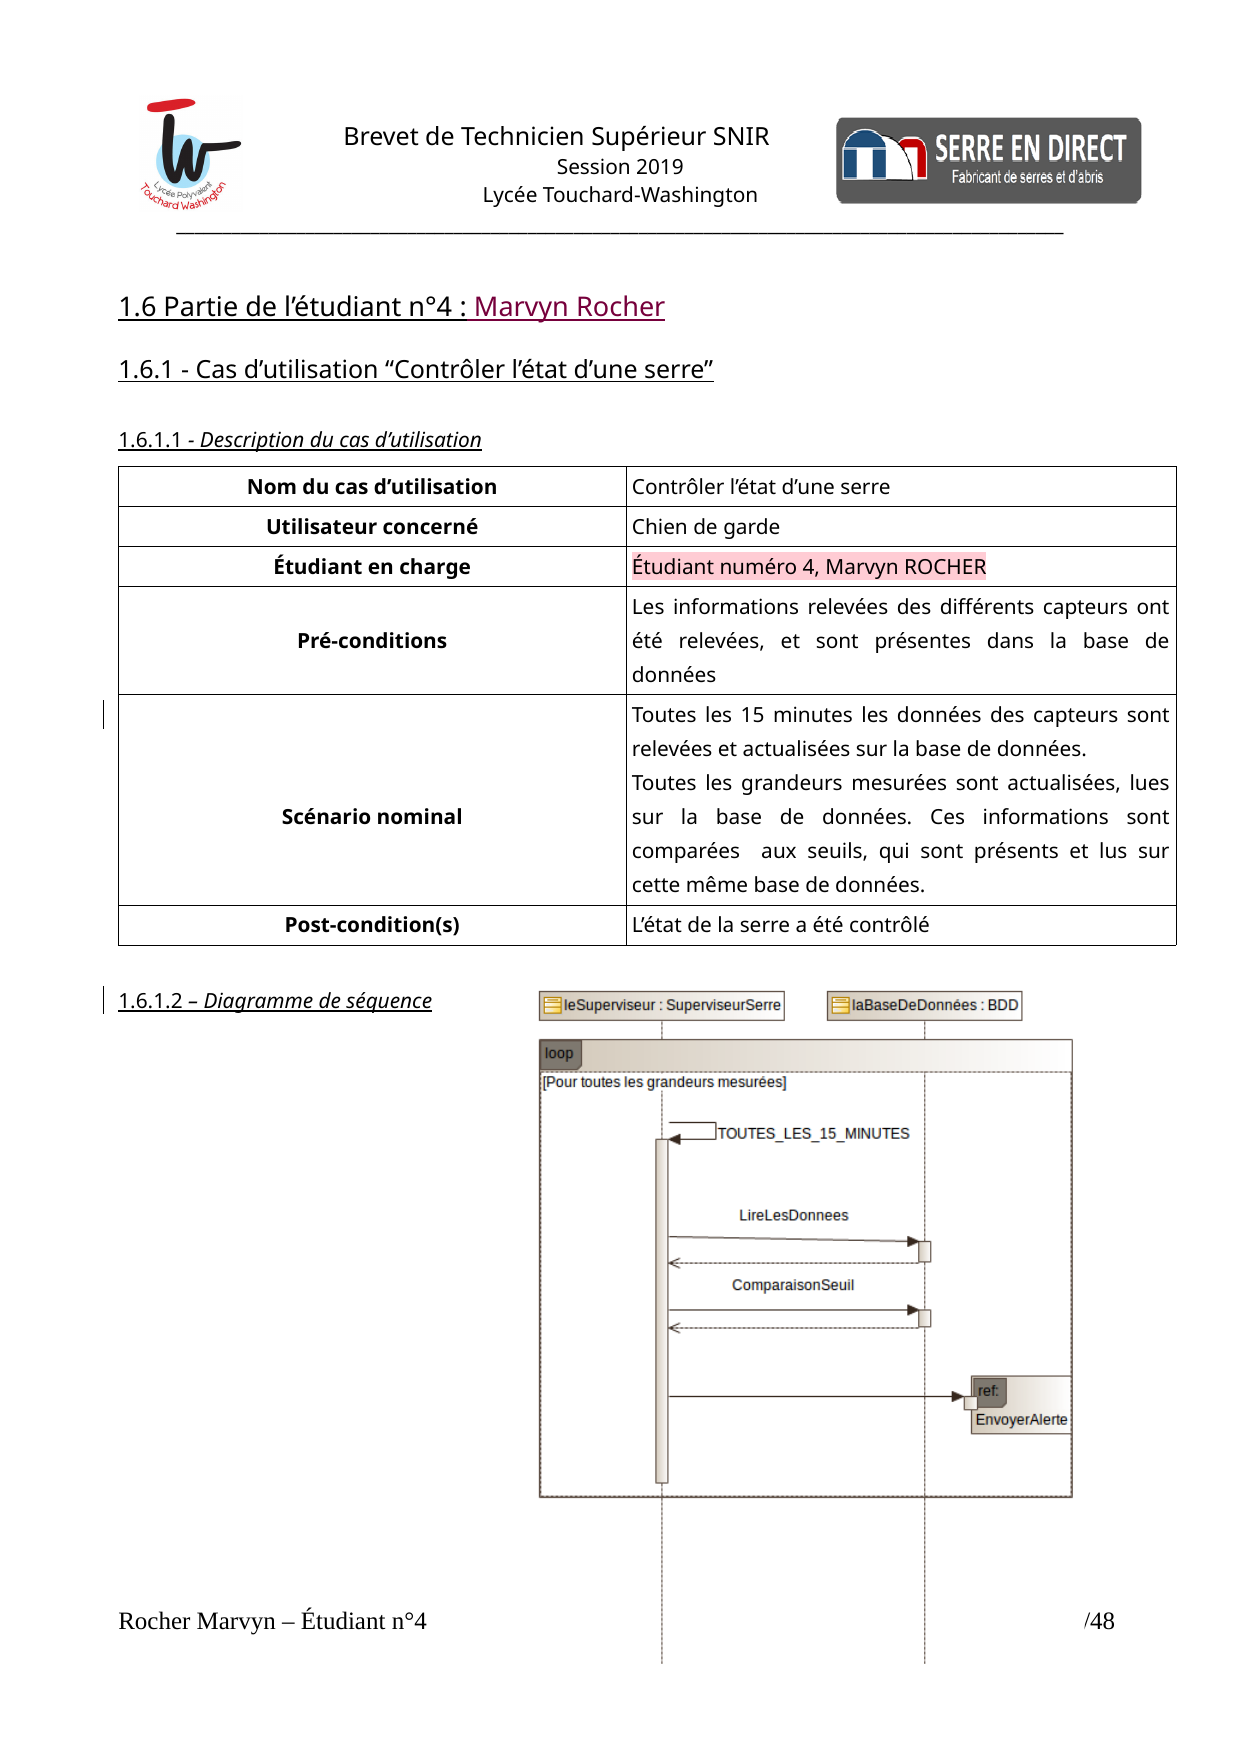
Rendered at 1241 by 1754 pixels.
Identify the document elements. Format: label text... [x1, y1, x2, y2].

subtitle 1.6.1.2 – Diagramme de séquence [118, 986, 527, 1014]
table_cell Étudiant en charge [119, 547, 626, 586]
picture [527, 980, 1085, 1676]
table_header Nom du cas d’utilisation [119, 467, 626, 506]
table_cell Étudiant numéro 4, Marvyn ROCHER [627, 547, 1176, 586]
subtitle 1.6.1.1 - Description du cas d’utilisation [118, 425, 1122, 454]
table_cell Toutes les 15 minutes les données des capteurs sont relevées et actualisées sur la base de données. Toutes les grandeurs mesurées sont actualisées, lues sur la base de données. Ces informations sont comparées aux seuils, qui sont présents et lus sur cette même base de données. [627, 695, 1176, 904]
table_cell Post-condition(s) [119, 906, 626, 944]
table_cell Utilisateur concerné [119, 507, 626, 546]
picture [831, 115, 1145, 208]
picture [138, 95, 243, 212]
table_cell Scénario nominal [119, 695, 626, 904]
table_cell Pré-conditions [119, 587, 626, 694]
table_header Contrôler l’état d’une serre [627, 467, 1176, 506]
subtitle 1.6 Partie de l’étudiant n°4 : Marvyn Rocher [118, 288, 1122, 325]
table_cell Chien de garde [627, 507, 1176, 546]
table_cell Les informations relevées des différents capteurs ont été relevées, et sont présentes dans la base de données [627, 587, 1176, 694]
subtitle [1085, 986, 1122, 1014]
subtitle 1.6.1 - Cas d’utilisation “Contrôler l’état d’une serre” [118, 352, 1122, 386]
table_cell L’état de la serre a été contrôlé [627, 906, 1176, 944]
